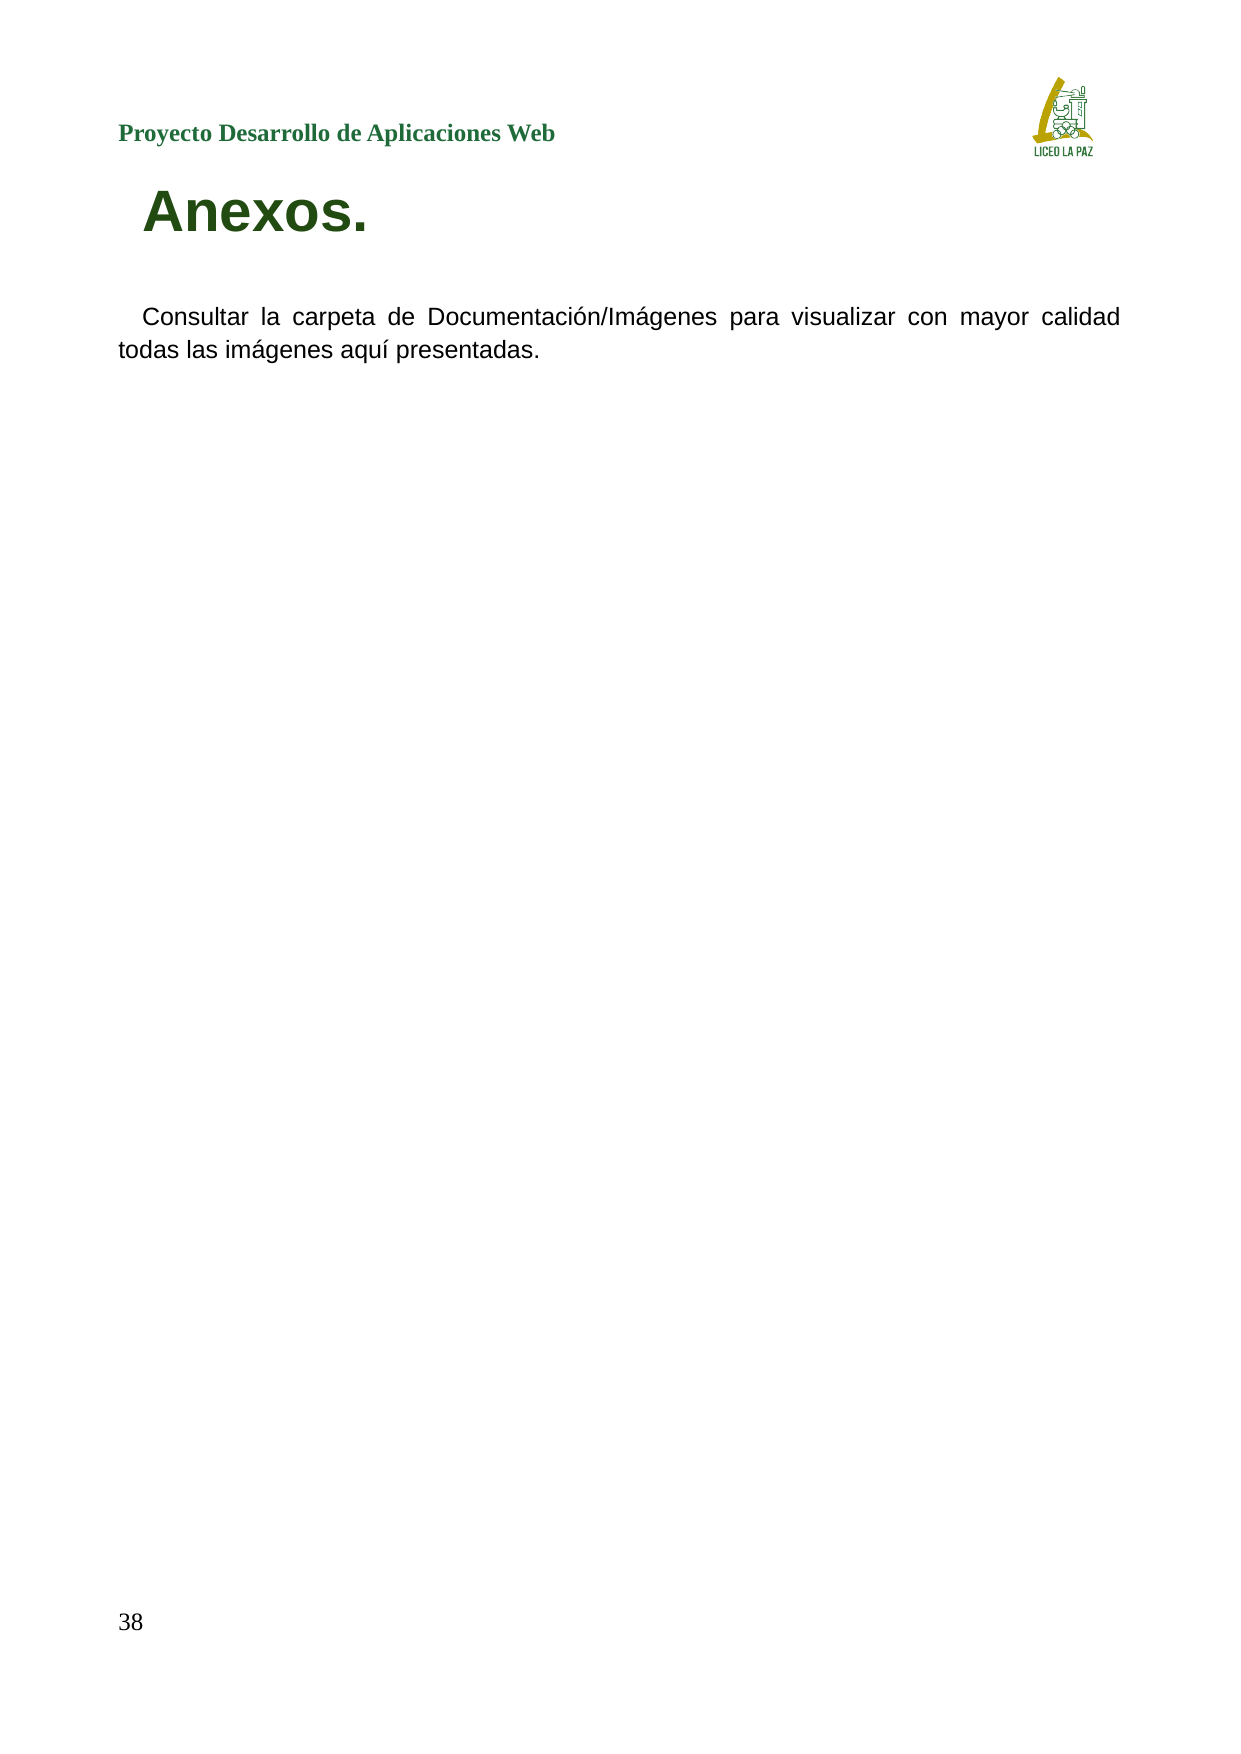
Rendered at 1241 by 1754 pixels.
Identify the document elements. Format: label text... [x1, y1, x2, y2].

picture [1025, 70, 1100, 165]
subtitle Anexos. [118, 177, 1122, 244]
text Consultar la carpeta de Documentación/Imágenes para visualizar con mayor calidad todas las imágenes aquí presentadas. [118, 302, 1122, 363]
